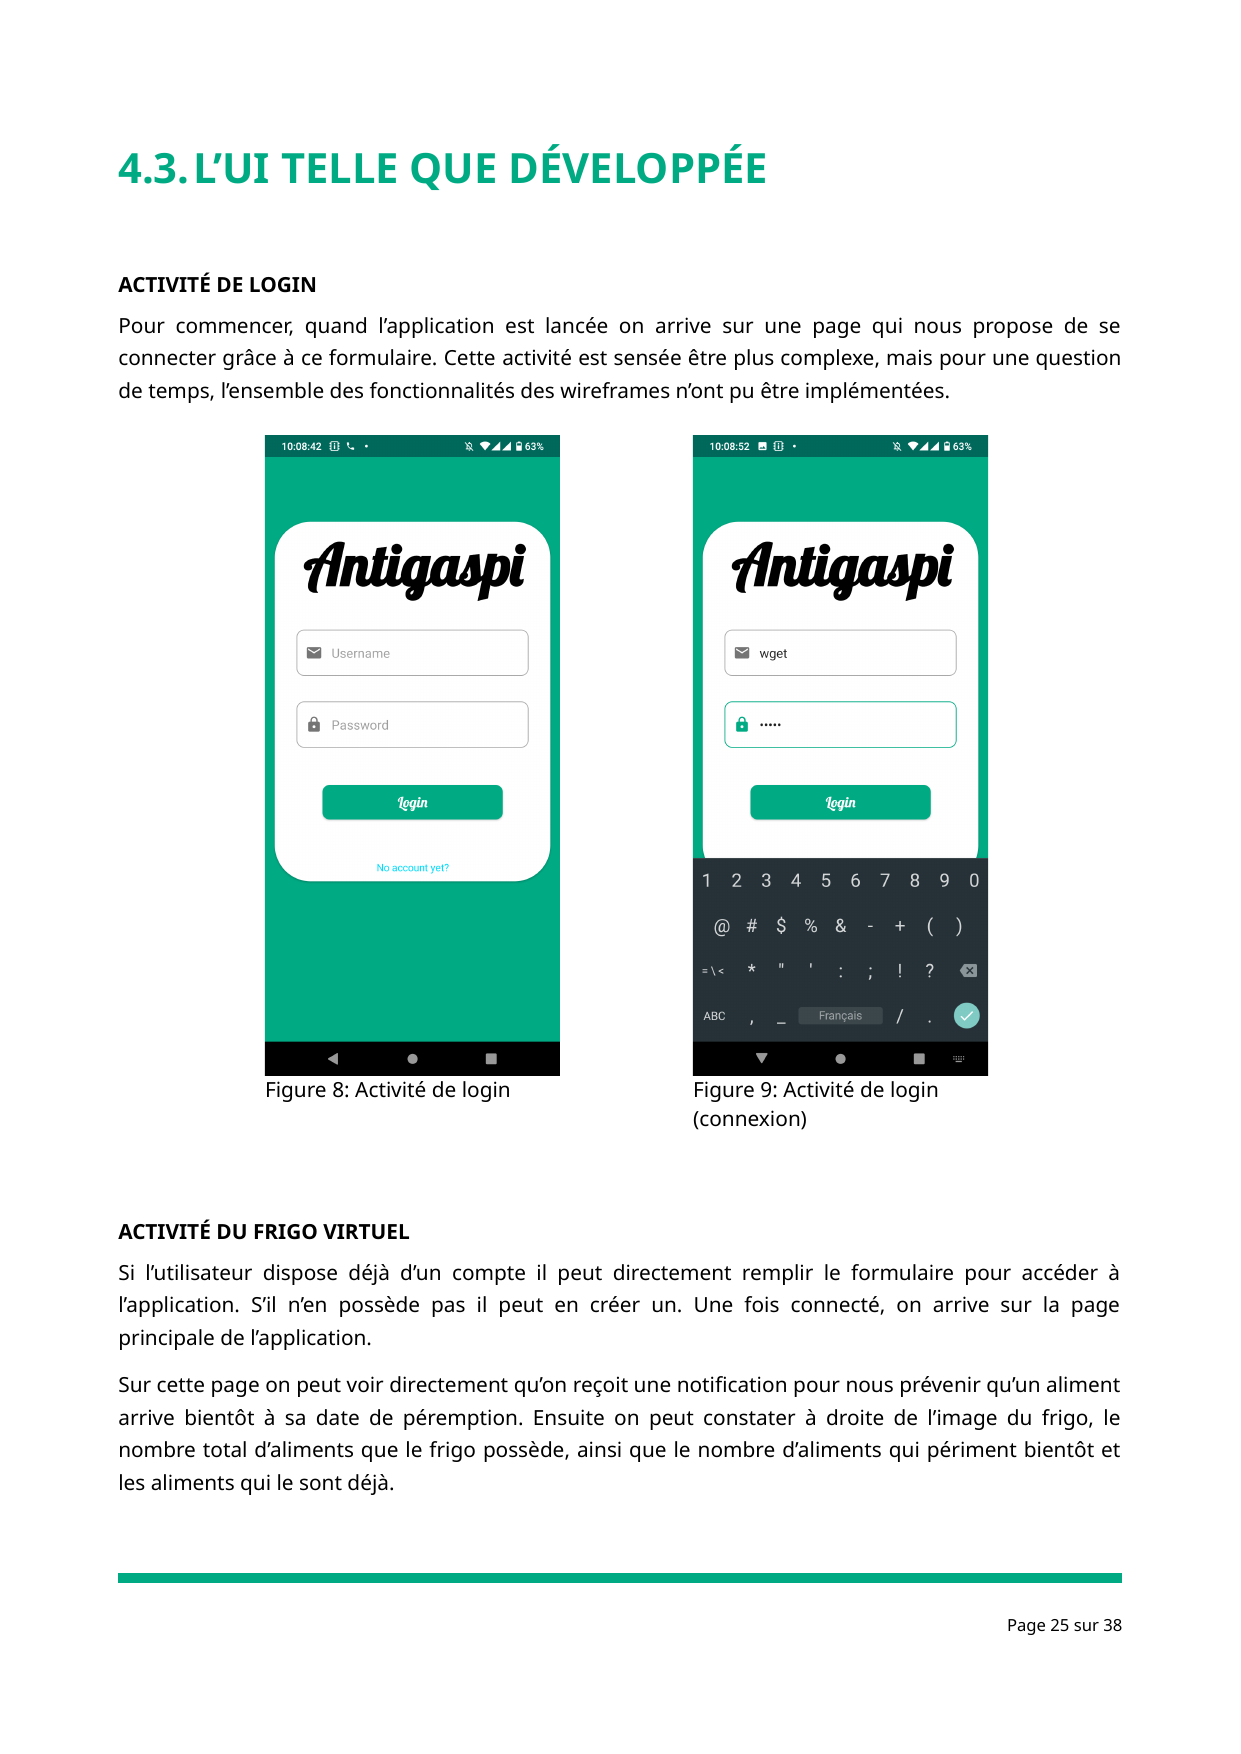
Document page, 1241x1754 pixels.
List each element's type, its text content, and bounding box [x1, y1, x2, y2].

subtitle L’uI telle que développée [118, 139, 1122, 196]
text Sur cette page on peut voir directement qu’on reçoit une notification pour nous prévenir qu’un aliment arrive bientôt à sa date de péremption. Ensuite on peut constater à droite de l’image du frigo, le nombre total d’aliments que le frigo possède, ainsi que le nombre d’aliments qui périment bientôt et les aliments qui le sont déjà. [118, 1370, 1122, 1497]
picture [692, 435, 989, 1076]
text Si l’utilisateur dispose déjà d’un compte il peut directement remplir le formulaire pour accéder à l’application. S’il n’en possède pas il peut en créer un. Une fois connecté, on arrive sur la page principale de l’application. [118, 1258, 1122, 1352]
text Pour commencer, quand l’application est lancée on arrive sur une page qui nous propose de se connecter grâce à ce formulaire. Cette activité est sensée être plus complexe, mais pour une question de temps, l’ensemble des fonctionnalités des wireframes n’ont pu être implémentées. [118, 311, 1122, 404]
subtitle Activité de login [118, 270, 1122, 298]
text Figure 8: Activité de login [265, 1076, 560, 1104]
text Figure 9: Activité de login (connexion) [693, 1076, 988, 1132]
subtitle Activité du frigo virtuel [118, 1217, 1122, 1245]
picture [264, 435, 560, 1076]
